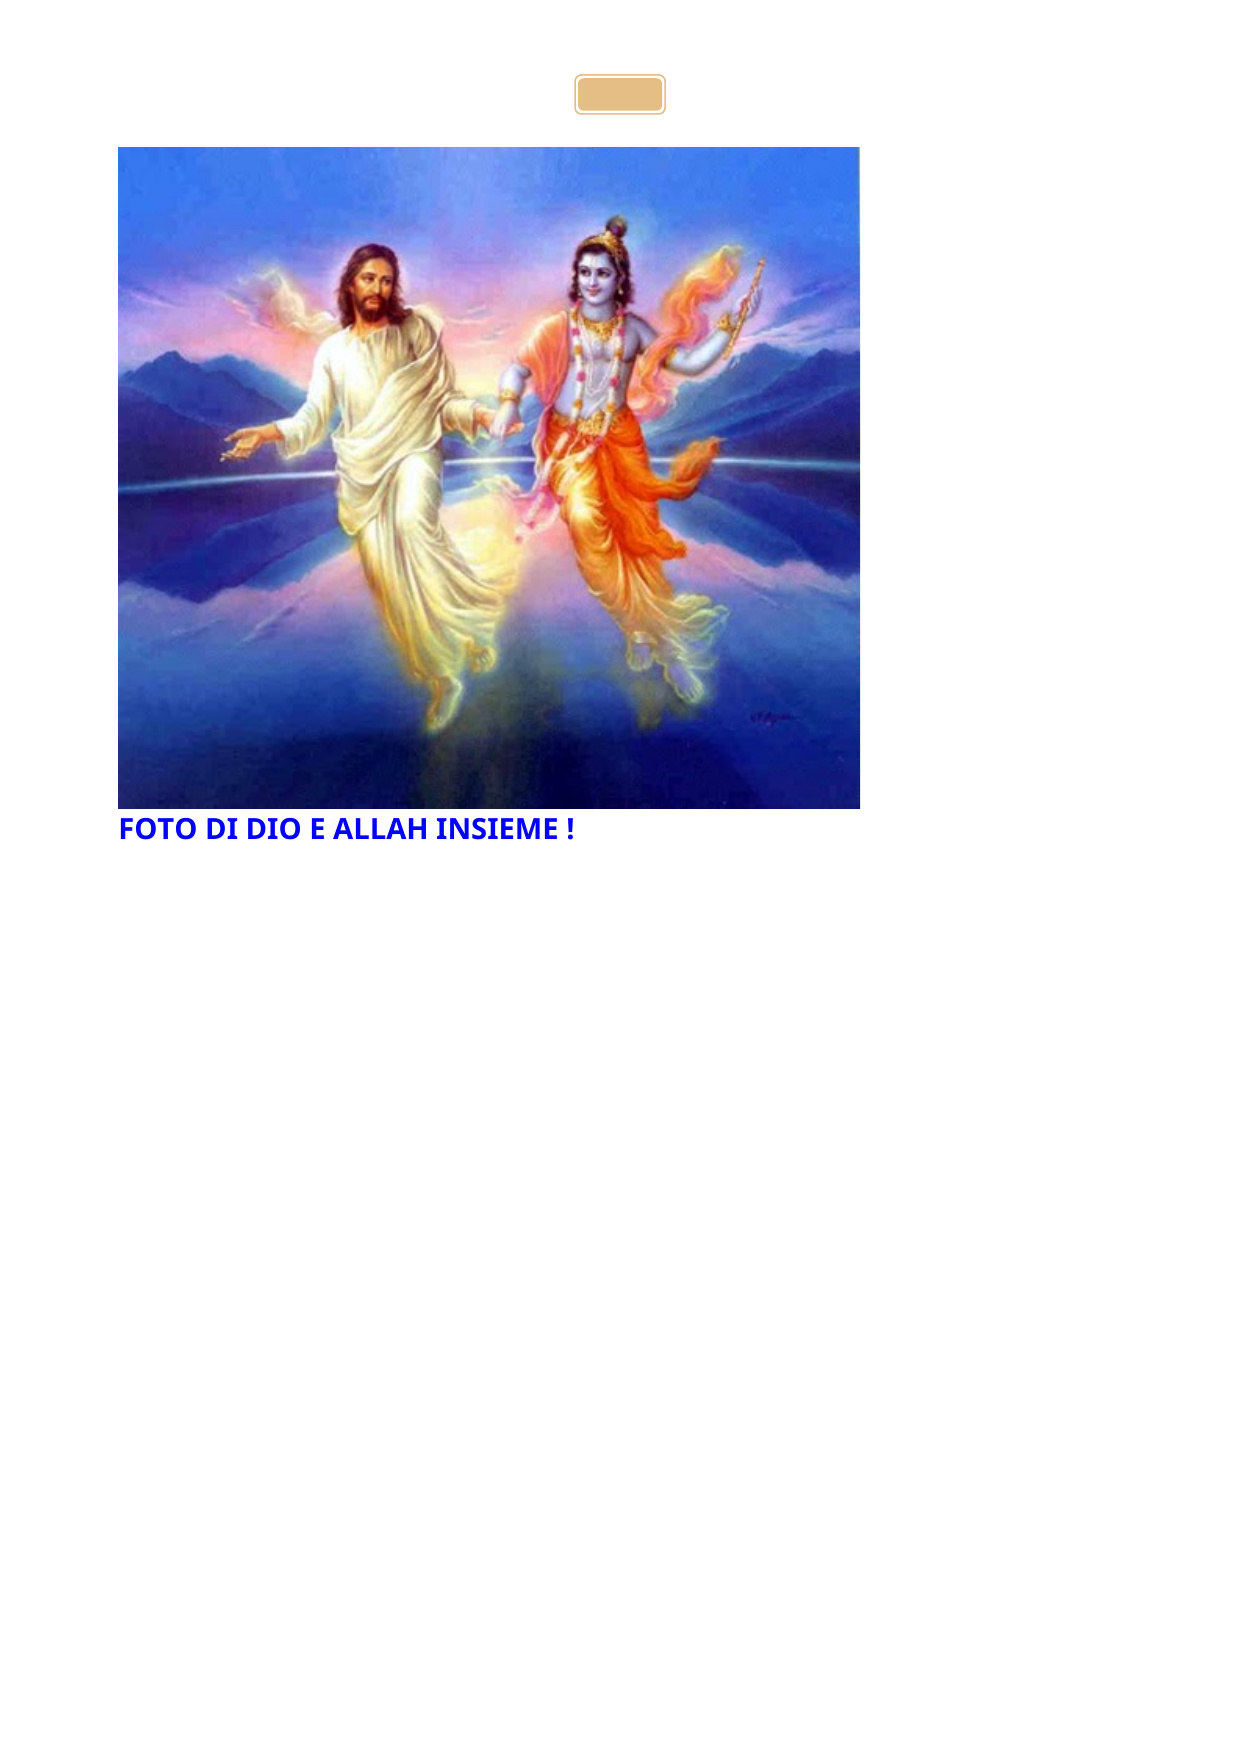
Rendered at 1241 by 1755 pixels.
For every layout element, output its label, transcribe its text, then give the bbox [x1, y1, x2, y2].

text FOTO DI DIO E ALLAH INSIEME ! [118, 809, 1122, 848]
